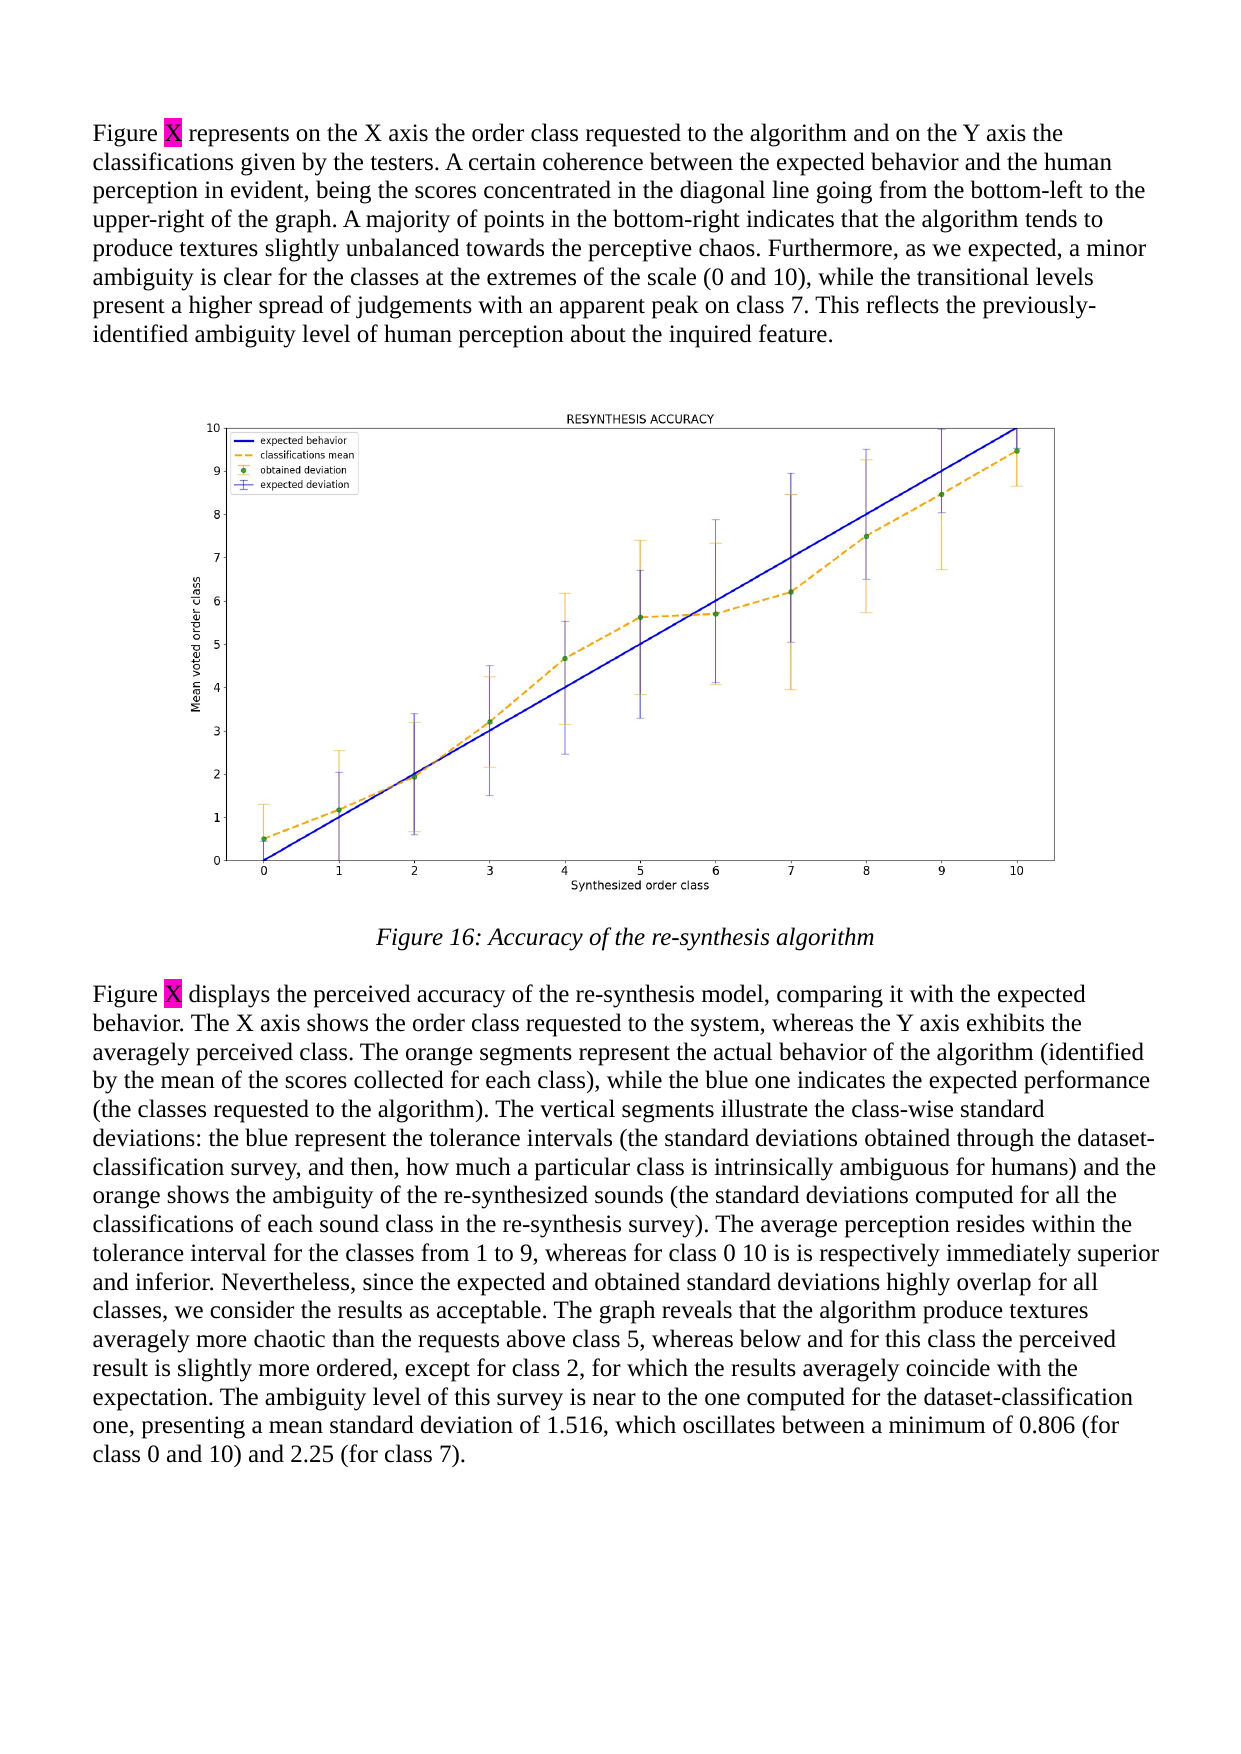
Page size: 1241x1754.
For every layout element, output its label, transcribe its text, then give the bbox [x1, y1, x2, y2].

text Figure X represents on the X axis the order class requested to the algorithm and on the Y axis the classifications given by the testers. A certain coherence between the expected behavior and the human perception in evident, being the scores concentrated in the diagonal line going from the bottom-left to the upper-right of the graph. A majority of points in the bottom-right indicates that the algorithm tends to produce textures slightly unbalanced towards the perceptive chaos. Furthermore, as we expected, a minor ambiguity is clear for the classes at the extremes of the scale (0 and 10), while the transitional levels present a higher spread of judgements with an apparent peak on class 7. This reflects the previously-identified ambiguity level of human perception about the inquired feature. [92, 118, 1160, 348]
text Figure 16: Accuracy of the re-synthesis algorithm [92, 922, 1160, 951]
picture [92, 360, 1161, 922]
text Figure X displays the perceived accuracy of the re-synthesis model, comparing it with the expected behavior. The X axis shows the order class requested to the system, whereas the Y axis exhibits the averagely perceived class. The orange segments represent the actual behavior of the algorithm (identified by the mean of the scores collected for each class), while the blue one indicates the expected performance (the classes requested to the algorithm). The vertical segments illustrate the class-wise standard deviations: the blue represent the tolerance intervals (the standard deviations obtained through the dataset-classification survey, and then, how much a particular class is intrinsically ambiguous for humans) and the orange shows the ambiguity of the re-synthesized sounds (the standard deviations computed for all the classifications of each sound class in the re-synthesis survey). The average perception resides within the tolerance interval for the classes from 1 to 9, whereas for class 0 10 is is respectively immediately superior and inferior. Nevertheless, since the expected and obtained standard deviations highly overlap for all classes, we consider the results as acceptable. The graph reveals that the algorithm produce textures averagely more chaotic than the requests above class 5, whereas below and for this class the perceived result is slightly more ordered, except for class 2, for which the results averagely coincide with the expectation. The ambiguity level of this survey is near to the one computed for the dataset-classification one, presenting a mean standard deviation of 1.516, which oscillates between a minimum of 0.806 (for class 0 and 10) and 2.25 (for class 7). [92, 979, 1160, 1468]
